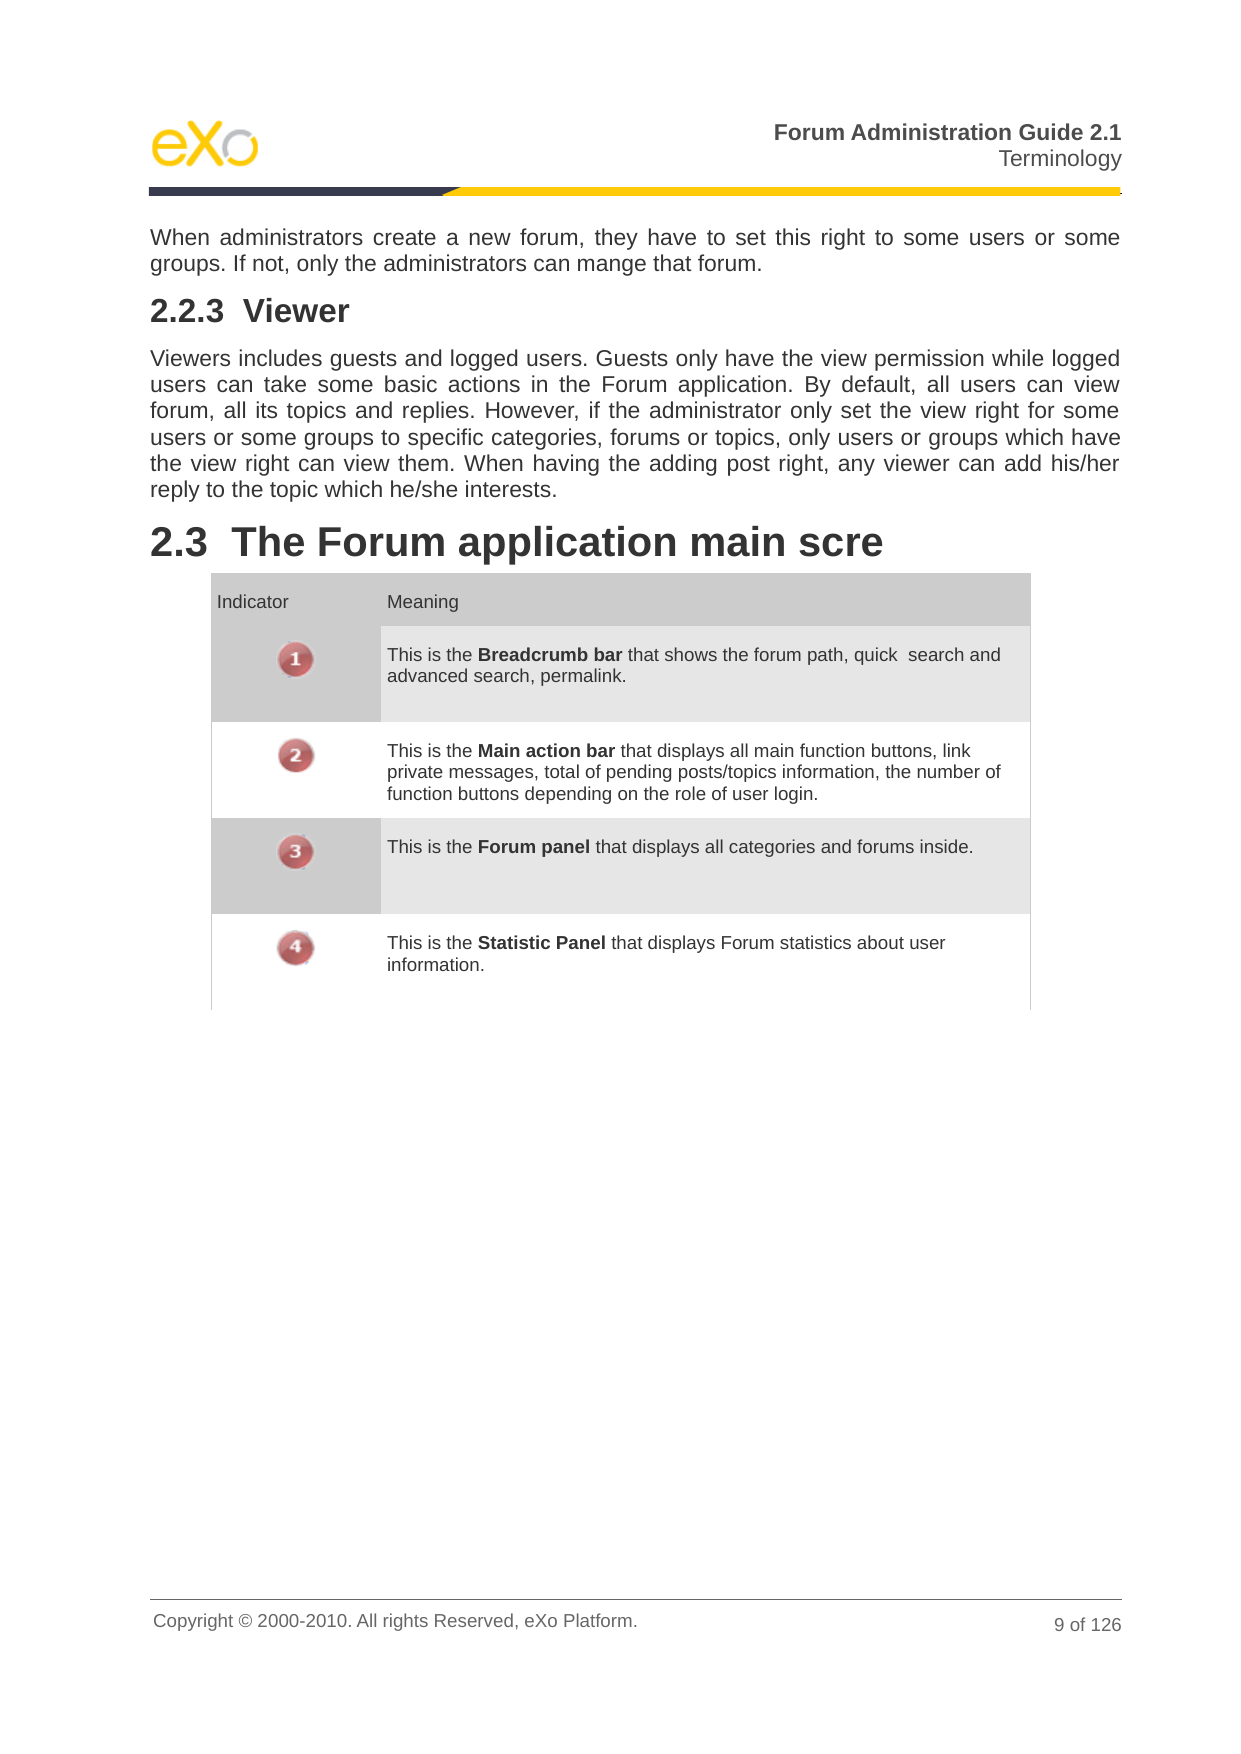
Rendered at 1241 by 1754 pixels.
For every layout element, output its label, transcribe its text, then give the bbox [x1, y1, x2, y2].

table_cell [212, 914, 381, 927]
text When administrators create a new forum, they have to set this right to some users or some groups. If not, only the administrators can mange that forum. [150, 223, 1122, 276]
subtitle The Forum application main scre [150, 518, 1122, 566]
picture [275, 638, 317, 680]
table_cell [212, 928, 381, 1010]
table_cell This is the Main action bar that displays all main function buttons, link private messages, total of pending posts/topics information, the number of function buttons depending on the role of user login. [381, 722, 1030, 818]
table_header Meaning [381, 573, 1030, 626]
picture [275, 735, 317, 776]
table_cell [212, 626, 381, 679]
table_cell This is the Statistic Panel that displays Forum statistics about user information. [381, 914, 1030, 1010]
subtitle Viewer [150, 291, 1122, 330]
table_cell This is the Breadcrumb bar that shows the forum path, quick search and advanced search, permalink. [381, 626, 1030, 722]
picture [275, 831, 317, 872]
table_header Indicator [212, 573, 381, 626]
table_cell This is the Forum panel that displays all categories and forums inside. [381, 818, 1030, 914]
picture [152, 120, 259, 167]
table_cell [212, 680, 381, 722]
picture [148, 187, 1121, 196]
picture [275, 927, 317, 968]
table_cell [212, 818, 381, 914]
text Viewers includes guests and logged users. Guests only have the view permission while logged users can take some basic actions in the Forum application. By default, all users can view forum, all its topics and replies. However, if the administrator only set the view right for some users or some groups to specific categories, forums or topics, only users or groups which have the view right can view them. When having the adding post right, any viewer can add his/her reply to the topic which he/she interests. [150, 345, 1122, 503]
table_cell [212, 722, 381, 818]
